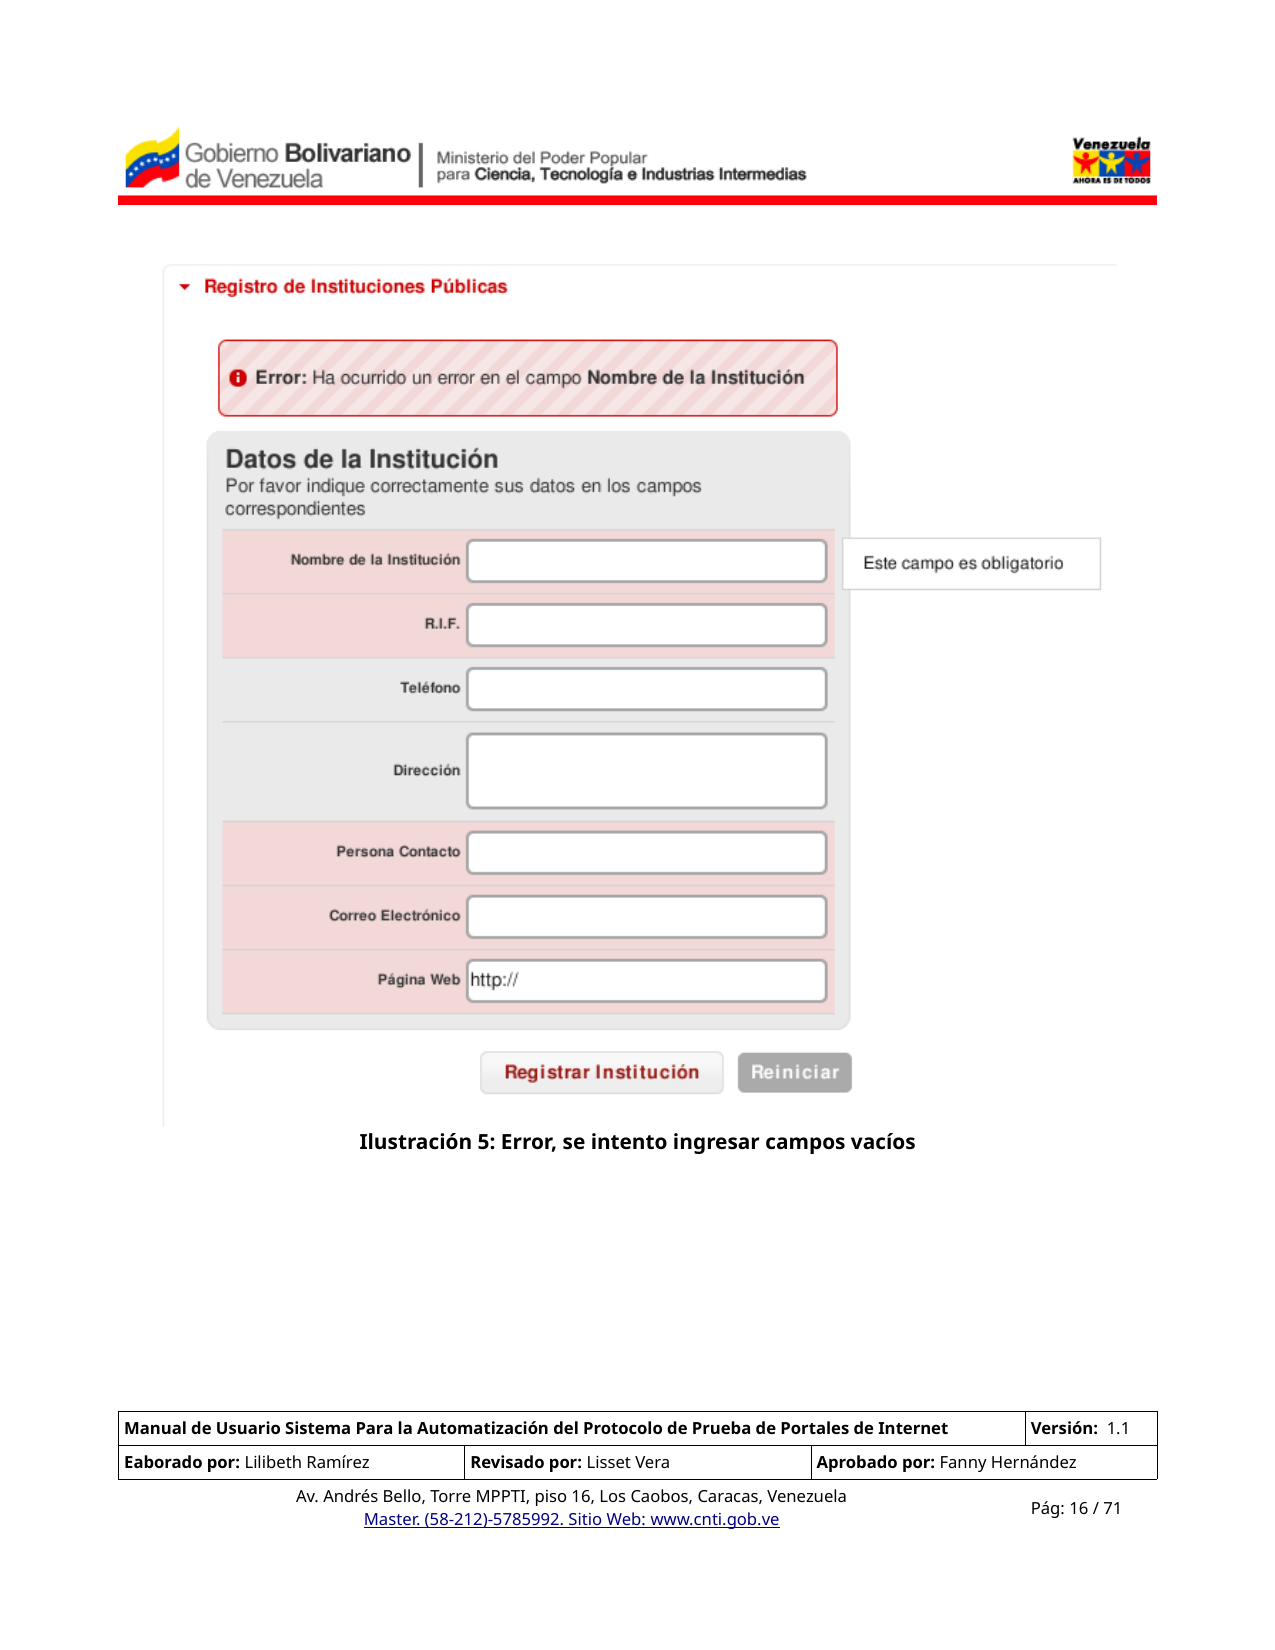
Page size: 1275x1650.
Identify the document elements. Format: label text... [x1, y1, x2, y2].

picture [118, 119, 1157, 205]
picture [160, 263, 1117, 1127]
text Ilustración 5: Error, se intento ingresar campos vacíos [147, 250, 1128, 1156]
